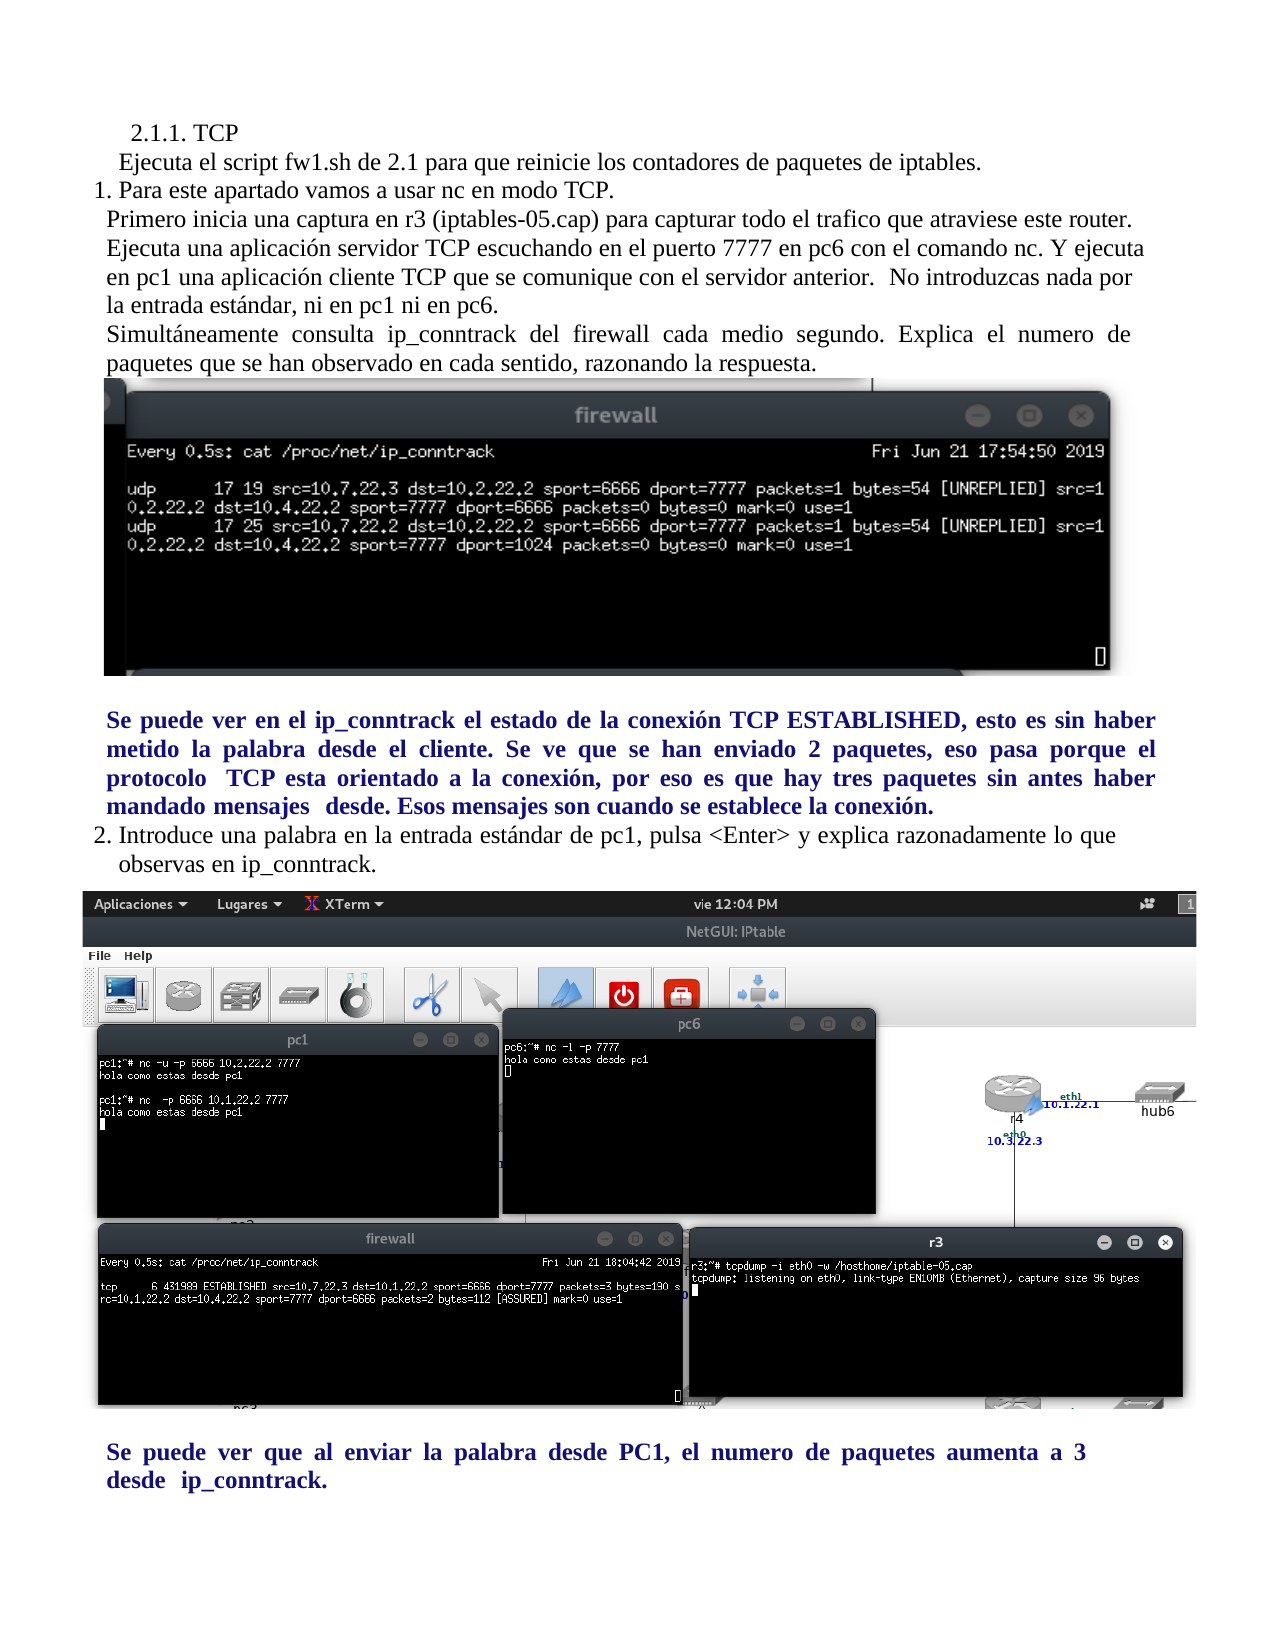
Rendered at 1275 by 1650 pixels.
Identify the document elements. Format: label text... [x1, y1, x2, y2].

picture [103, 378, 1144, 676]
text Se puede ver que al enviar la palabra desde PC1, el numero de paquetes aumenta a 3 desde ip_conntrack. [106, 1437, 1148, 1494]
text Primero inicia una captura en r3 (iptables-05.cap) para capturar todo el trafico que atraviese este router. Ejecuta una aplicación servidor TCP escuchando en el puerto 7777 en pc6 con el comando nc. Y ejecuta en pc1 una aplicación cliente TCP que se comunique con el servidor anterior. No introduzcas nada por la entrada estándar, ni en pc1 ni en pc6. [106, 204, 1148, 319]
list Introduce una palabra en la entrada estándar de pc1, pulsa <Enter> y explica razonadamente lo que observas en ip_conntrack. [106, 820, 1148, 878]
list Para este apartado vamos a usar nc en modo TCP. [106, 176, 1167, 204]
text Ejecuta el script fw1.sh de 2.1 para que reinicie los contadores de paquetes de iptables. [118, 147, 1167, 176]
text Se puede ver en el ip_conntrack el estado de la conexión TCP ESTABLISHED, esto es sin haber metido la palabra desde el cliente. Se ve que se han enviado 2 paquetes, eso pasa porque el protocolo TCP esta orientado a la conexión, por eso es que hay tres paquetes sin antes haber mandado mensajes desde. Esos mensajes son cuando se establece la conexión. [106, 705, 1156, 820]
text Simultáneamente consulta ip_conntrack del firewall cada medio segundo. Explica el numero de paquetes que se han observado en cada sentido, razonando la respuesta. [106, 319, 1148, 377]
list TCP [130, 118, 1167, 147]
picture [82, 891, 1197, 1409]
